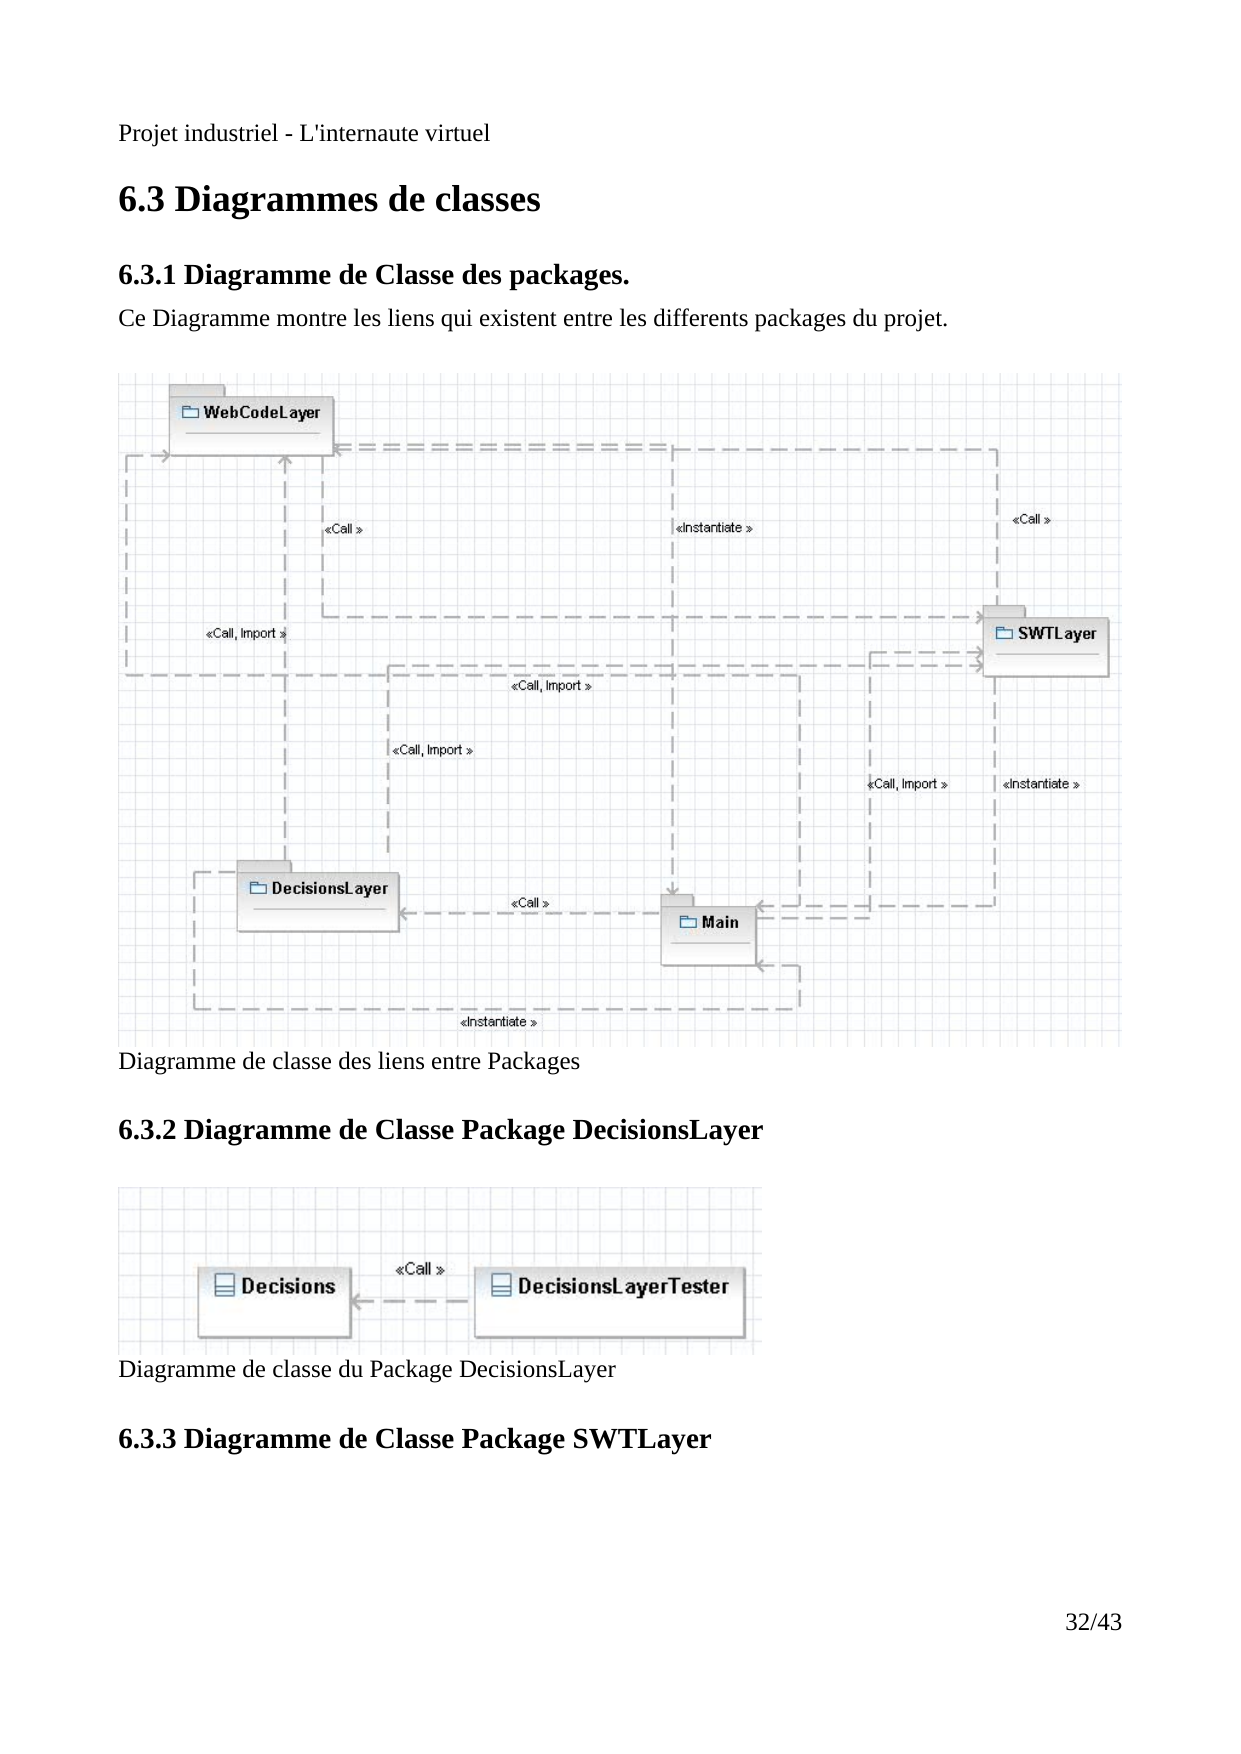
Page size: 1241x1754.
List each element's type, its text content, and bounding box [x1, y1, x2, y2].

picture [118, 373, 1122, 1047]
subtitle 6.3 Diagrammes de classes [118, 176, 1122, 219]
picture [118, 1187, 762, 1355]
subtitle 6.3.1 Diagramme de Classe des packages. [118, 257, 1122, 291]
subtitle 6.3.3 Diagramme de Classe Package SWTLayer [118, 1421, 1122, 1454]
text Diagramme de classe des liens entre Packages [118, 1047, 1122, 1075]
text Diagramme de classe du Package DecisionsLayer [118, 1354, 1122, 1383]
subtitle 6.3.2 Diagramme de Classe Package DecisionsLayer [118, 1112, 1122, 1146]
text Ce Diagramme montre les liens qui existent entre les differents packages du projet. [118, 303, 1122, 332]
